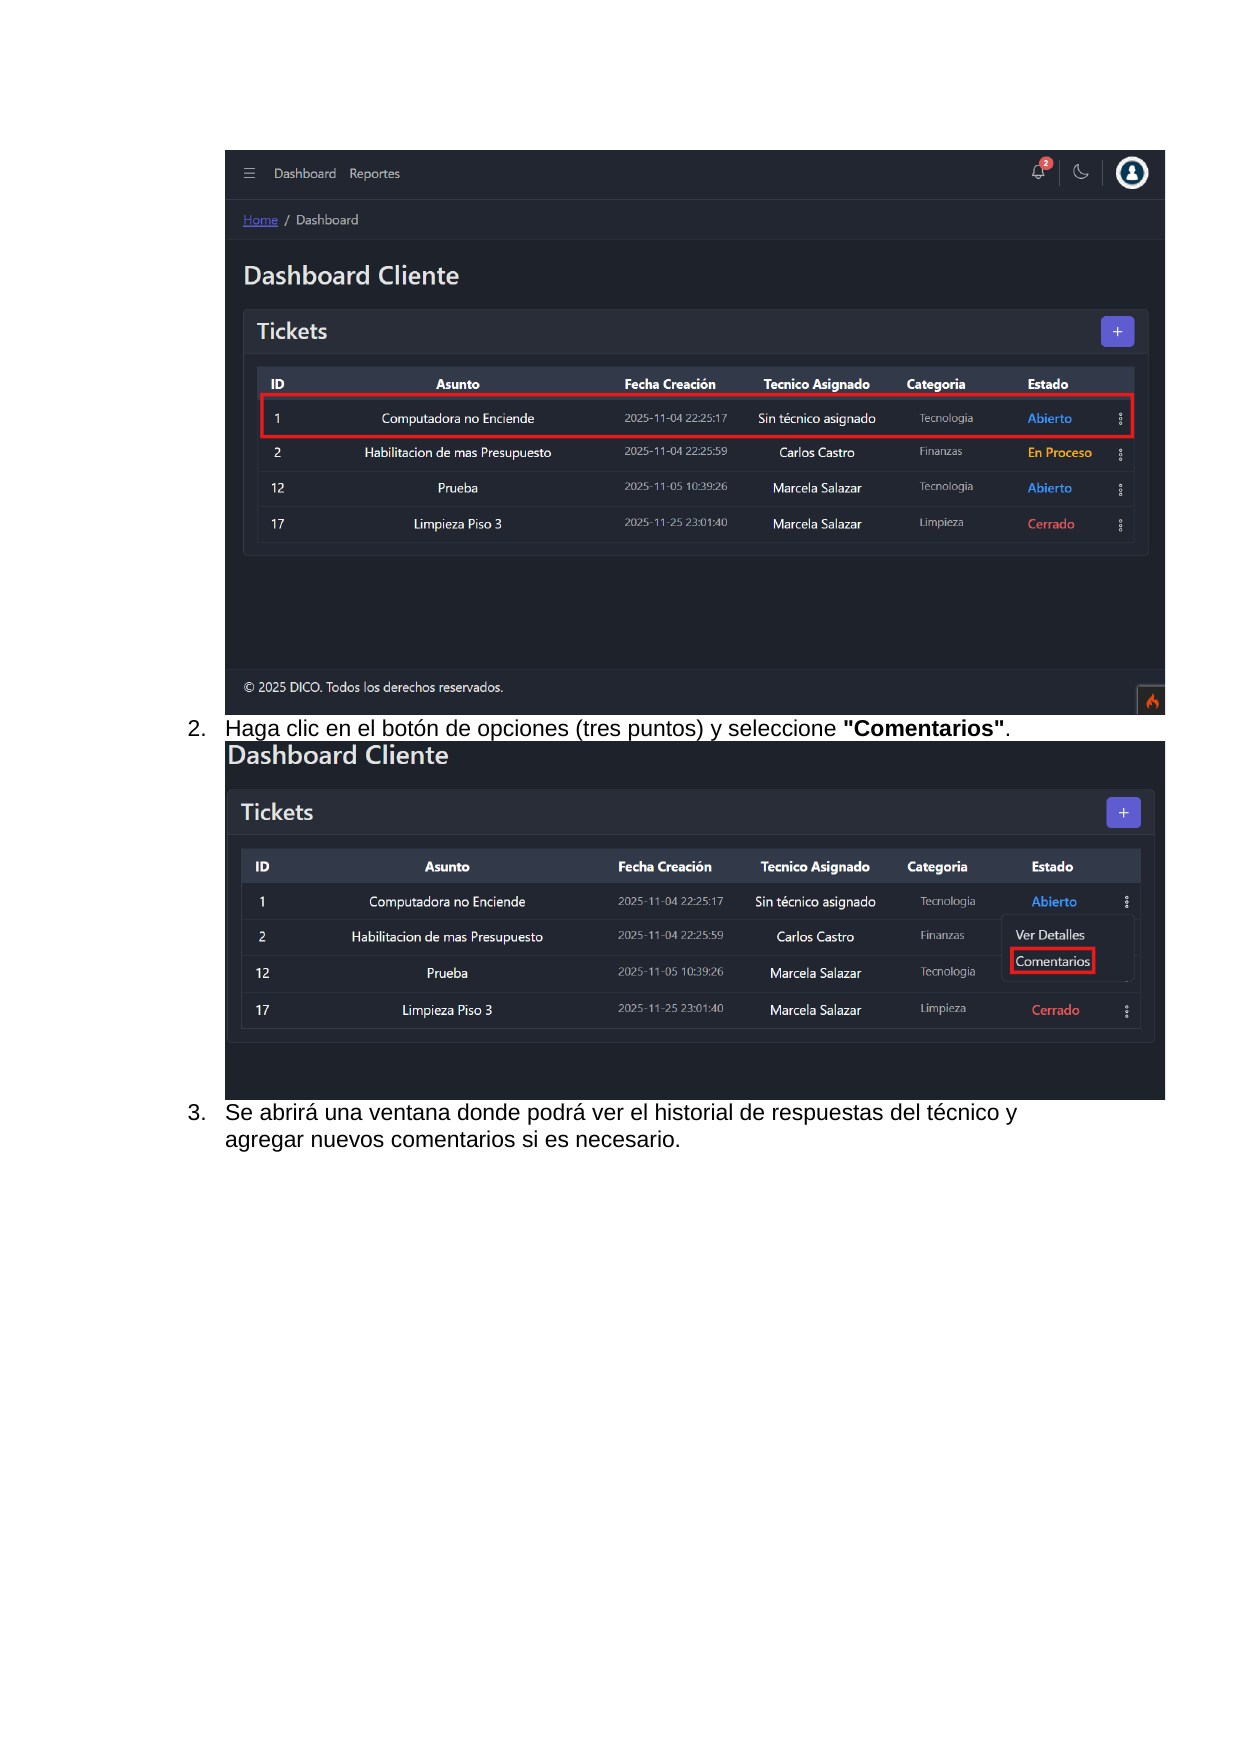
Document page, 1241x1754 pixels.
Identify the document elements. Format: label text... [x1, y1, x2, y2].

list Haga clic en el botón de opciones (tres puntos) y seleccione "Comentarios". [187, 714, 1090, 1099]
picture [225, 150, 1166, 715]
list [187, 150, 225, 714]
list Se abrirá una ventana donde podrá ver el historial de respuestas del técnico y agregar nuevos comentarios si es necesario. [187, 1099, 1090, 1152]
picture [225, 741, 1166, 1100]
